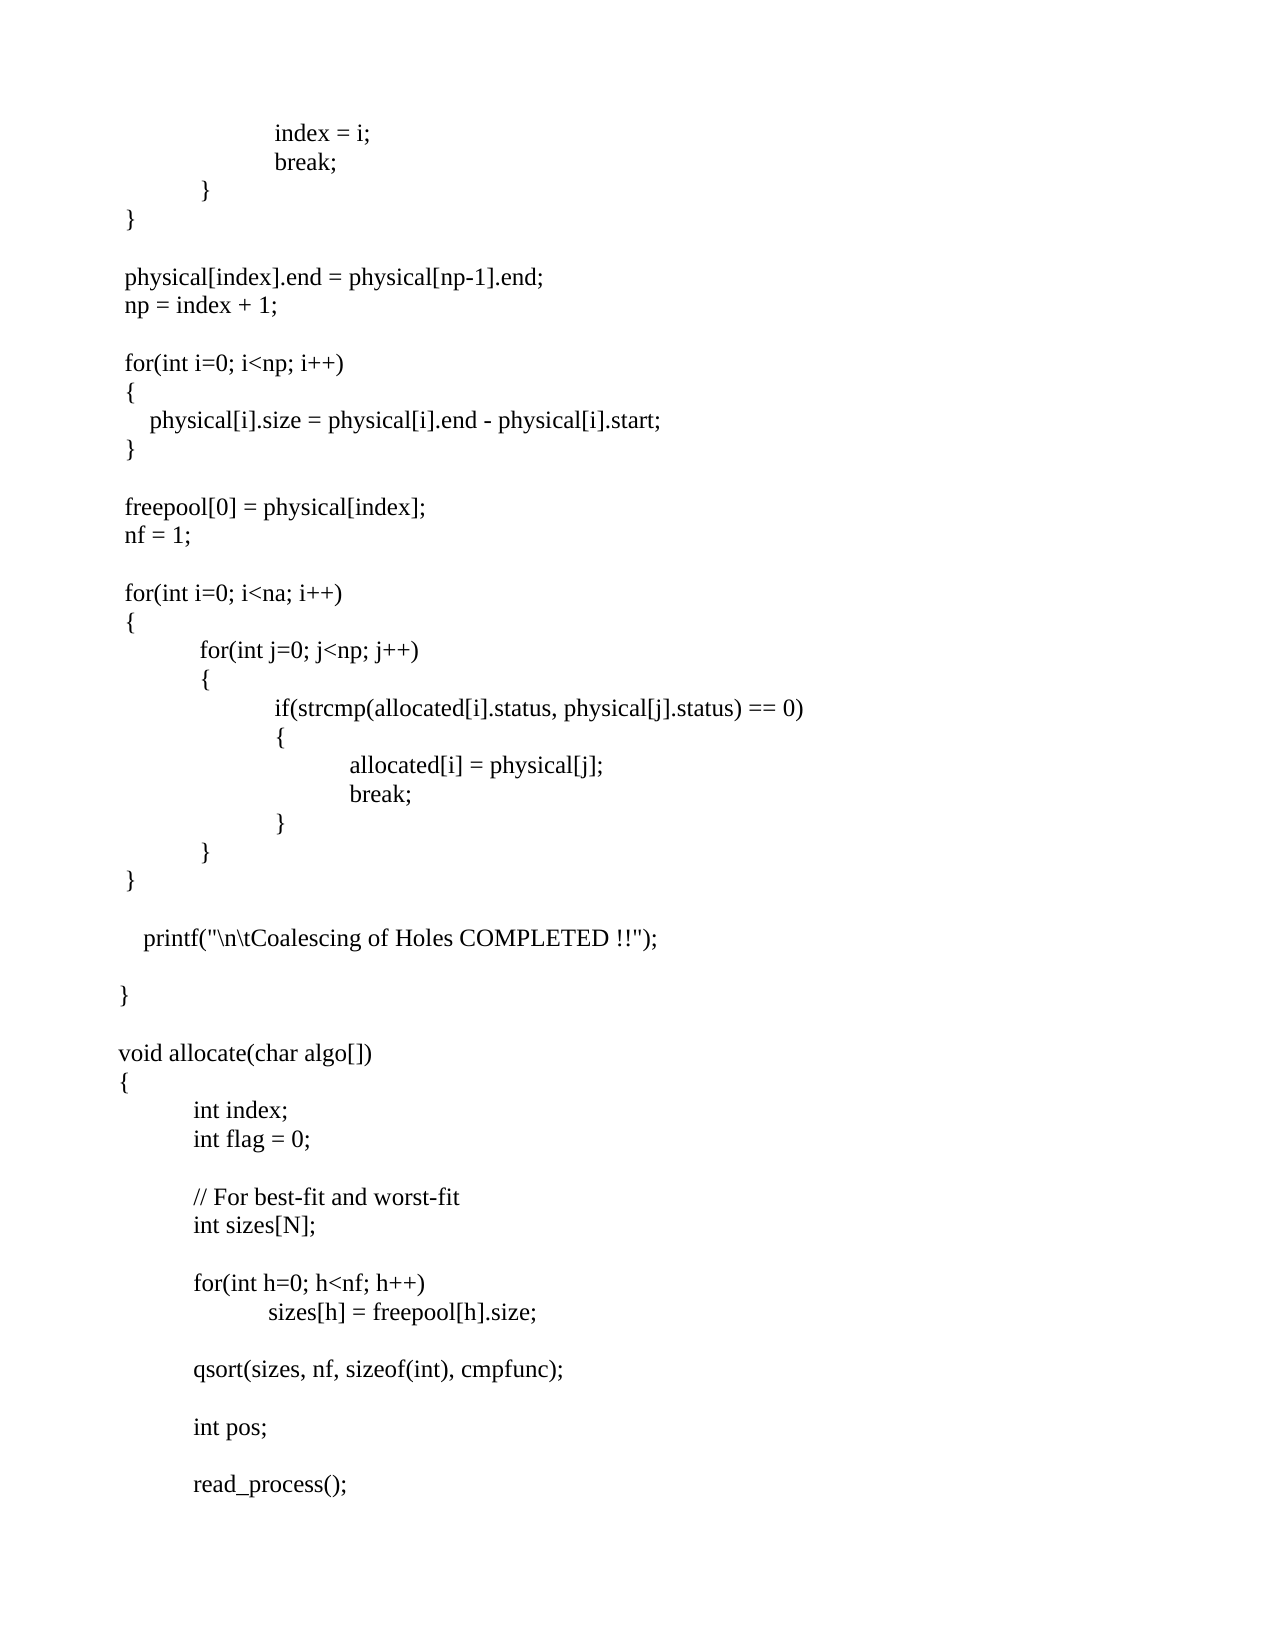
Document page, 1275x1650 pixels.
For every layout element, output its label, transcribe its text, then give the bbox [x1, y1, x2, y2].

text { [118, 607, 1157, 636]
text } [118, 176, 1157, 204]
text int flag = 0; [118, 1124, 1157, 1153]
text index = i; [118, 118, 1157, 147]
text // For best-fit and worst-fit [118, 1182, 1157, 1211]
text break; [118, 779, 1157, 808]
text { [118, 1067, 1157, 1096]
text freepool[0] = physical[index]; [118, 492, 1157, 521]
text { [118, 664, 1157, 693]
text read_process(); [118, 1469, 1157, 1498]
text int pos; [118, 1412, 1157, 1441]
text for(int h=0; h<nf; h++) [118, 1268, 1157, 1297]
text break; [118, 147, 1157, 176]
text printf("\n\tCoalescing of Holes COMPLETED !!"); [118, 923, 1157, 952]
text physical[index].end = physical[np-1].end; [118, 262, 1157, 291]
text for(int i=0; i<np; i++) [118, 348, 1157, 377]
text } [118, 981, 1157, 1009]
text nf = 1; [118, 521, 1157, 549]
text physical[i].size = physical[i].end - physical[i].start; [118, 406, 1157, 434]
text qsort(sizes, nf, sizeof(int), cmpfunc); [118, 1354, 1157, 1383]
text for(int j=0; j<np; j++) [118, 636, 1157, 664]
text { [118, 722, 1157, 751]
text } [118, 808, 1157, 837]
text } [118, 866, 1157, 894]
text void allocate(char algo[]) [118, 1038, 1157, 1067]
text } [118, 204, 1157, 233]
text sizes[h] = freepool[h].size; [118, 1297, 1157, 1326]
text } [118, 837, 1157, 866]
text int index; [118, 1096, 1157, 1124]
text } [118, 434, 1157, 463]
text for(int i=0; i<na; i++) [118, 578, 1157, 607]
text allocated[i] = physical[j]; [118, 751, 1157, 779]
text np = index + 1; [118, 291, 1157, 319]
text if(strcmp(allocated[i].status, physical[j].status) == 0) [118, 693, 1157, 722]
text int sizes[N]; [118, 1211, 1157, 1239]
text { [118, 377, 1157, 406]
